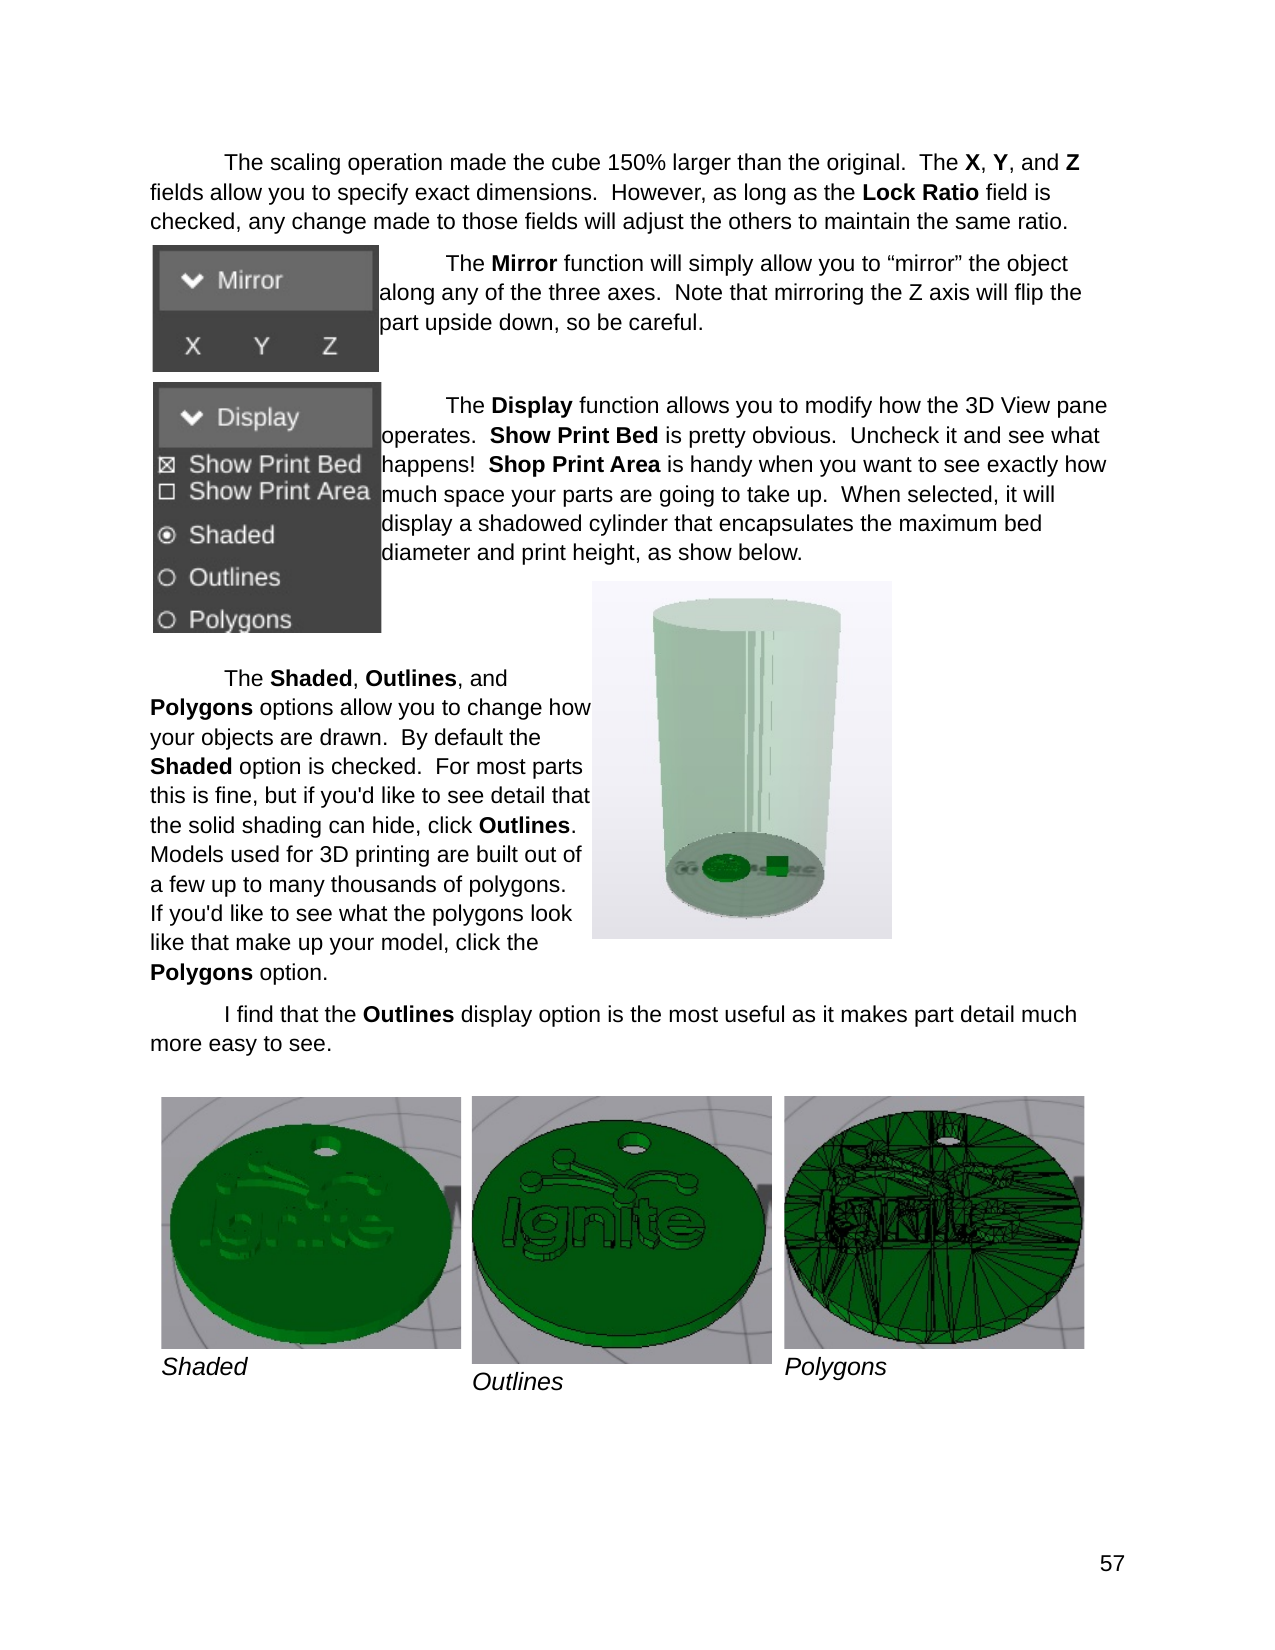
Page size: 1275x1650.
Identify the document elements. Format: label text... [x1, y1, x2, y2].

text The Mirror function will simply allow you to “mirror” the object along any of the three axes. Note that mirroring the Z axis will flip the part upside down, so be careful. [379, 251, 1125, 335]
text [472, 1084, 772, 1096]
text [161, 1085, 461, 1097]
picture [471, 1096, 772, 1364]
picture [153, 382, 382, 633]
text [784, 1084, 1084, 1096]
picture [784, 1096, 1085, 1349]
text The Shaded, Outlines, and Polygons options allow you to change how your objects are drawn. By default the Shaded option is checked. For most parts this is fine, but if you'd like to see detail that the solid shading can hide, click Outlines. Models used for 3D printing are built out of a few up to many thousands of polygons. If you'd like to see what the polygons look like that make up your model, click the Polygons option. [150, 666, 1125, 985]
text The Display function allows you to modify how the 3D View pane operates. Show Print Bed is pretty obvious. Uncheck it and see what happens! Shop Print Area is handy when you want to see exactly how much space your parts are going to take up. When selected, it will display a shadowed cylinder that encapsulates the maximum bed diameter and print height, as show below. [382, 393, 1125, 566]
text I find that the Outlines display option is the most useful as it makes part detail much more easy to see. [150, 1001, 1125, 1056]
text The scaling operation made the cube 150% larger than the original. The X, Y, and Z fields allow you to specify exact dimensions. However, as long as the Lock Ratio field is checked, any change made to those fields will adjust the others to maintain the same ratio. [150, 150, 1125, 234]
text Outlines [472, 1364, 772, 1396]
text Shaded [161, 1349, 461, 1380]
picture [161, 1097, 462, 1349]
text Polygons [784, 1349, 1084, 1381]
picture [152, 245, 379, 372]
picture [592, 581, 892, 939]
